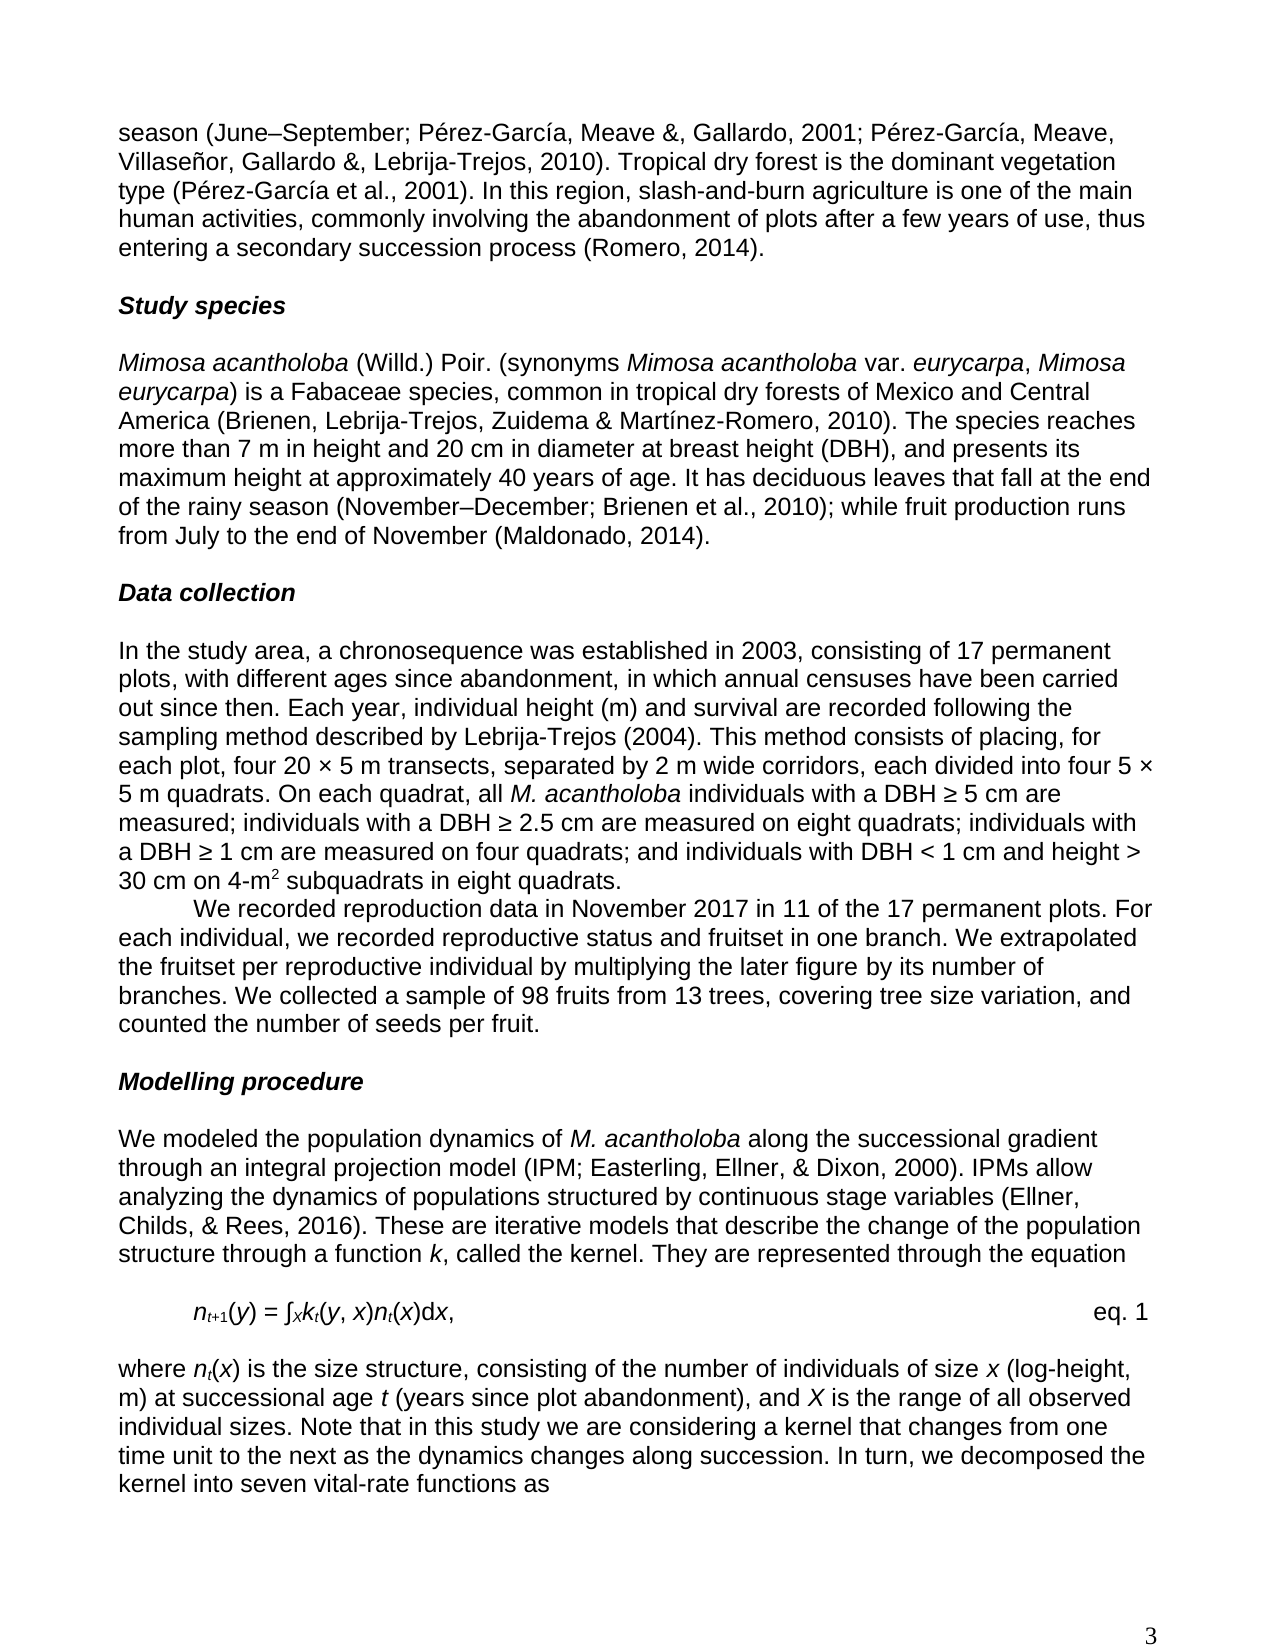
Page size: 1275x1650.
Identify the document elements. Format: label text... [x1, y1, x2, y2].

text Mimosa acantholoba (Willd.) Poir. (synonyms Mimosa acantholoba var. eurycarpa, Mimosa eurycarpa) is a Fabaceae species, common in tropical dry forests of Mexico and Central America (Brienen, Lebrija-Trejos, Zuidema & Martínez-Romero, 2010). The species reaches more than 7 m in height and 20 cm in diameter at breast height (DBH), and presents its maximum height at approximately 40 years of age. It has deciduous leaves that fall at the end of the rainy season (November–December; Brienen et al., 2010); while fruit production runs from July to the end of November (Maldonado, 2014). [118, 348, 1157, 549]
text Study species [118, 291, 1157, 319]
text We modeled the population dynamics of M. acantholoba along the successional gradient through an integral projection model (IPM; Easterling, Ellner, & Dixon, 2000). IPMs allow analyzing the dynamics of populations structured by continuous stage variables (Ellner, Childs, & Rees, 2016). These are iterative models that describe the change of the population structure through a function k, called the kernel. They are represented through the equation [118, 1124, 1157, 1268]
text In the study area, a chronosequence was established in 2003, consisting of 17 permanent plots, with different ages since abandonment, in which annual censuses have been carried out since then. Each year, individual height (m) and survival are recorded following the sampling method described by Lebrija-Trejos (2004). This method consists of placing, for each plot, four 20 × 5 m transects, separated by 2 m wide corridors, each divided into four 5 × 5 m quadrats. On each quadrat, all M. acantholoba individuals with a DBH ≥ 5 cm are measured; individuals with a DBH ≥ 2.5 cm are measured on eight quadrats; individuals with a DBH ≥ 1 cm are measured on four quadrats; and individuals with DBH < 1 cm and height > 30 cm on 4-m2 subquadrats in eight quadrats. [118, 636, 1157, 894]
text season (June–September; Pérez-García, Meave &, Gallardo, 2001; Pérez-García, Meave, Villaseñor, Gallardo &, Lebrija-Trejos, 2010). Tropical dry forest is the dominant vegetation type (Pérez-García et al., 2001). In this region, slash-and-burn agriculture is one of the main human activities, commonly involving the abandonment of plots after a few years of use, thus entering a secondary succession process (Romero, 2014). [118, 118, 1157, 262]
text nt+1(y) = ∫Xkt(y, x)nt(x)dx, eq. 1 [118, 1297, 1157, 1326]
text We recorded reproduction data in November 2017 in 11 of the 17 permanent plots. For each individual, we recorded reproductive status and fruitset in one branch. We extrapolated the fruitset per reproductive individual by multiplying the later figure by its number of branches. We collected a sample of 98 fruits from 13 trees, covering tree size variation, and counted the number of seeds per fruit. [118, 894, 1157, 1038]
text Data collection [118, 578, 1157, 607]
text where nt(x) is the size structure, consisting of the number of individuals of size x (log-height, m) at successional age t (years since plot abandonment), and X is the range of all observed individual sizes. Note that in this study we are considering a kernel that changes from one time unit to the next as the dynamics changes along succession. In turn, we decomposed the kernel into seven vital-rate functions as [118, 1354, 1157, 1498]
text Modelling procedure [118, 1067, 1157, 1096]
